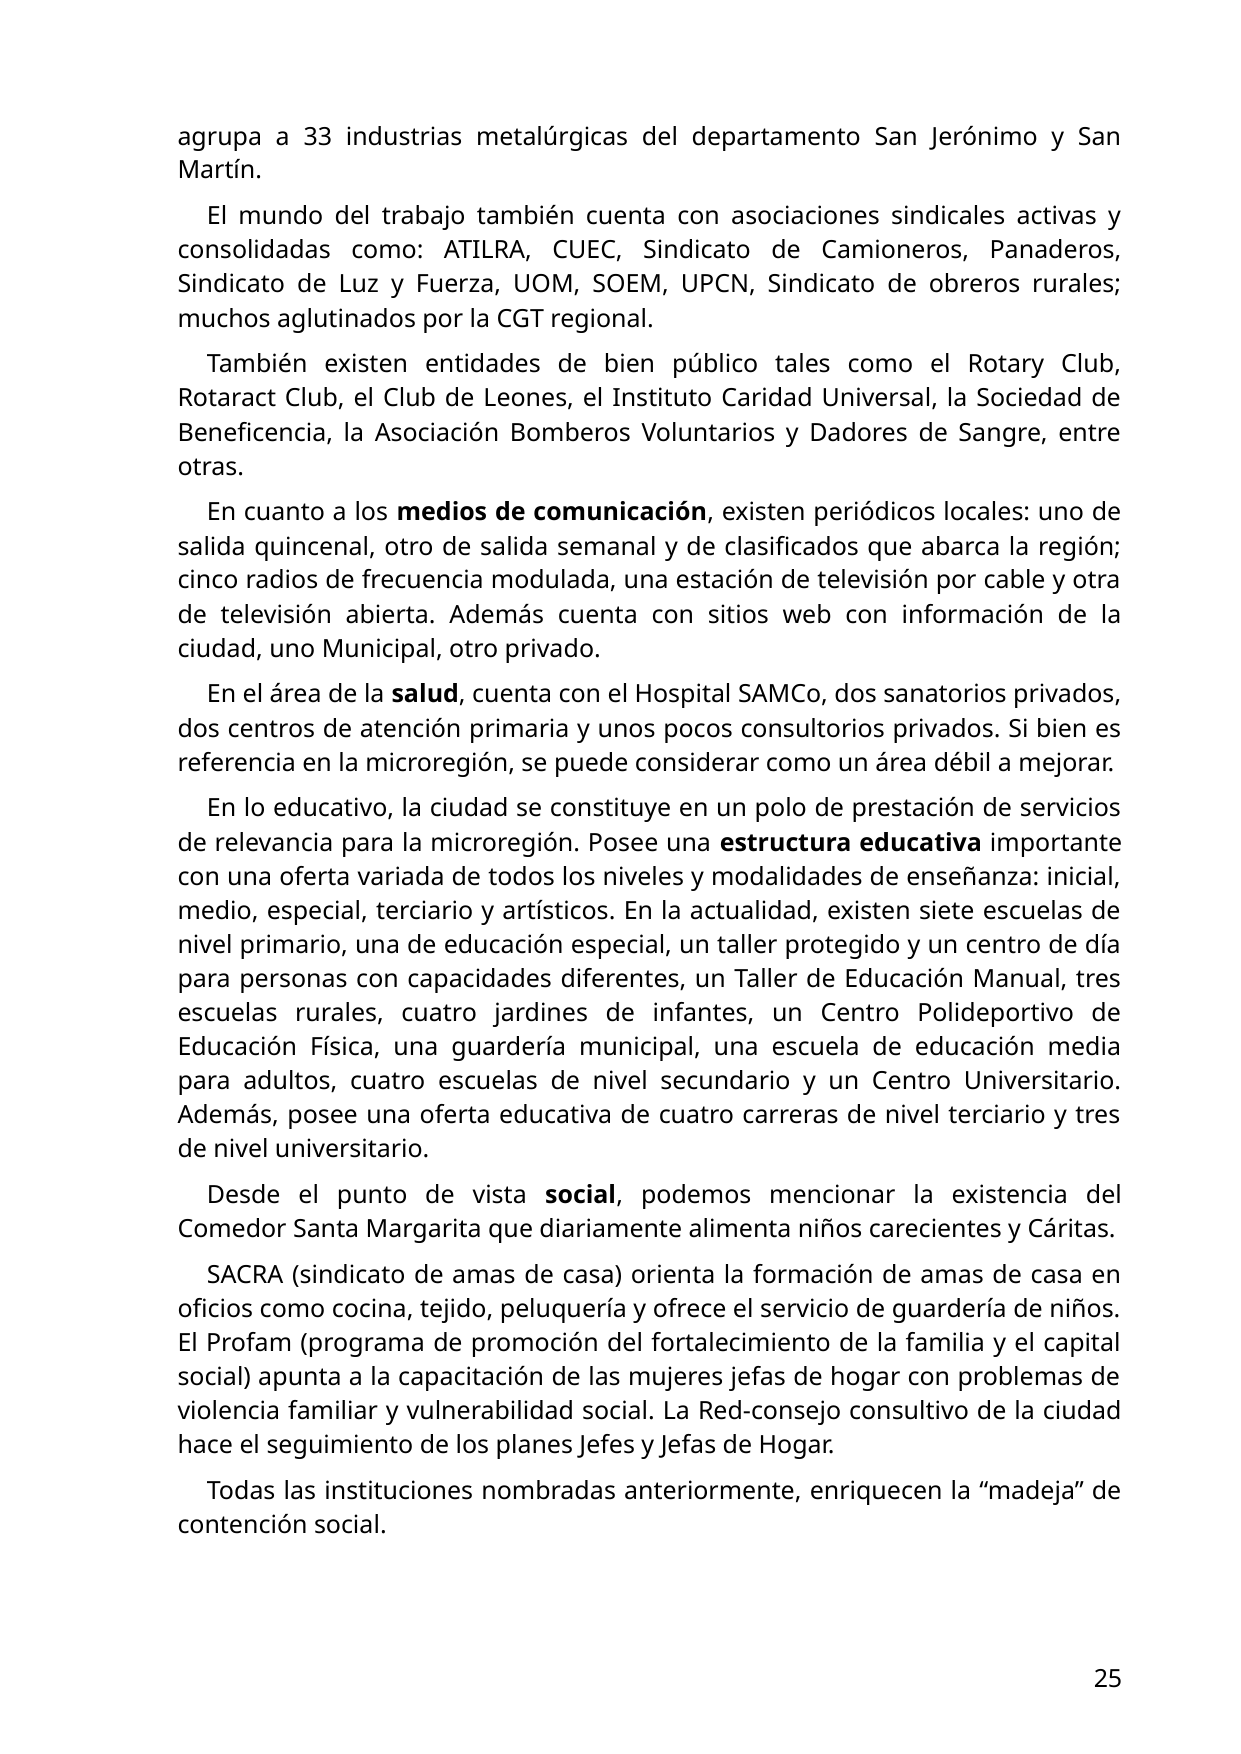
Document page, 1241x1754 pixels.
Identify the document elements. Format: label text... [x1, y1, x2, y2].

text Todas las instituciones nombradas anteriormente, enriquecen la “madeja” de contención social. [177, 1473, 1122, 1541]
text En cuanto a los medios de comunicación, existen periódicos locales: uno de salida quincenal, otro de salida semanal y de clasificados que abarca la región; cinco radios de frecuencia modulada, una estación de televisión por cable y otra de televisión abierta. Además cuenta con sitios web con información de la ciudad, uno Municipal, otro privado. [177, 494, 1122, 664]
text Desde el punto de vista social, podemos mencionar la existencia del Comedor Santa Margarita que diariamente alimenta niños carecientes y Cáritas. [177, 1177, 1122, 1245]
text También existen entidades de bien público tales como el Rotary Club, Rotaract Club, el Club de Leones, el Instituto Caridad Universal, la Sociedad de Beneficencia, la Asociación Bomberos Voluntarios y Dadores de Sangre, entre otras. [177, 346, 1122, 482]
text agrupa a 33 industrias metalúrgicas del departamento San Jerónimo y San Martín. [177, 118, 1122, 186]
text SACRA (sindicato de amas de casa) orienta la formación de amas de casa en oficios como cocina, tejido, peluquería y ofrece el servicio de guardería de niños. El Profam (programa de promoción del fortalecimiento de la familia y el capital social) apunta a la capacitación de las mujeres jefas de hogar con problemas de violencia familiar y vulnerabilidad social. La Red-consejo consultivo de la ciudad hace el seguimiento de los planes Jefes y Jefas de Hogar. [177, 1256, 1122, 1461]
text En lo educativo, la ciudad se constituye en un polo de prestación de servicios de relevancia para la microregión. Posee una estructura educativa importante con una oferta variada de todos los niveles y modalidades de enseñanza: inicial, medio, especial, terciario y artísticos. En la actualidad, existen siete escuelas de nivel primario, una de educación especial, un taller protegido y un centro de día para personas con capacidades diferentes, un Taller de Educación Manual, tres escuelas rurales, cuatro jardines de infantes, un Centro Polideportivo de Educación Física, una guardería municipal, una escuela de educación media para adultos, cuatro escuelas de nivel secundario y un Centro Universitario. Además, posee una oferta educativa de cuatro carreras de nivel terciario y tres de nivel universitario. [177, 790, 1122, 1165]
text En el área de la salud, cuenta con el Hospital SAMCo, dos sanatorios privados, dos centros de atención primaria y unos pocos consultorios privados. Si bien es referencia en la microregión, se puede considerar como un área débil a mejorar. [177, 676, 1122, 778]
text El mundo del trabajo también cuenta con asociaciones sindicales activas y consolidadas como: ATILRA, CUEC, Sindicato de Camioneros, Panaderos, Sindicato de Luz y Fuerza, UOM, SOEM, UPCN, Sindicato de obreros rurales; muchos aglutinados por la CGT regional. [177, 198, 1122, 334]
